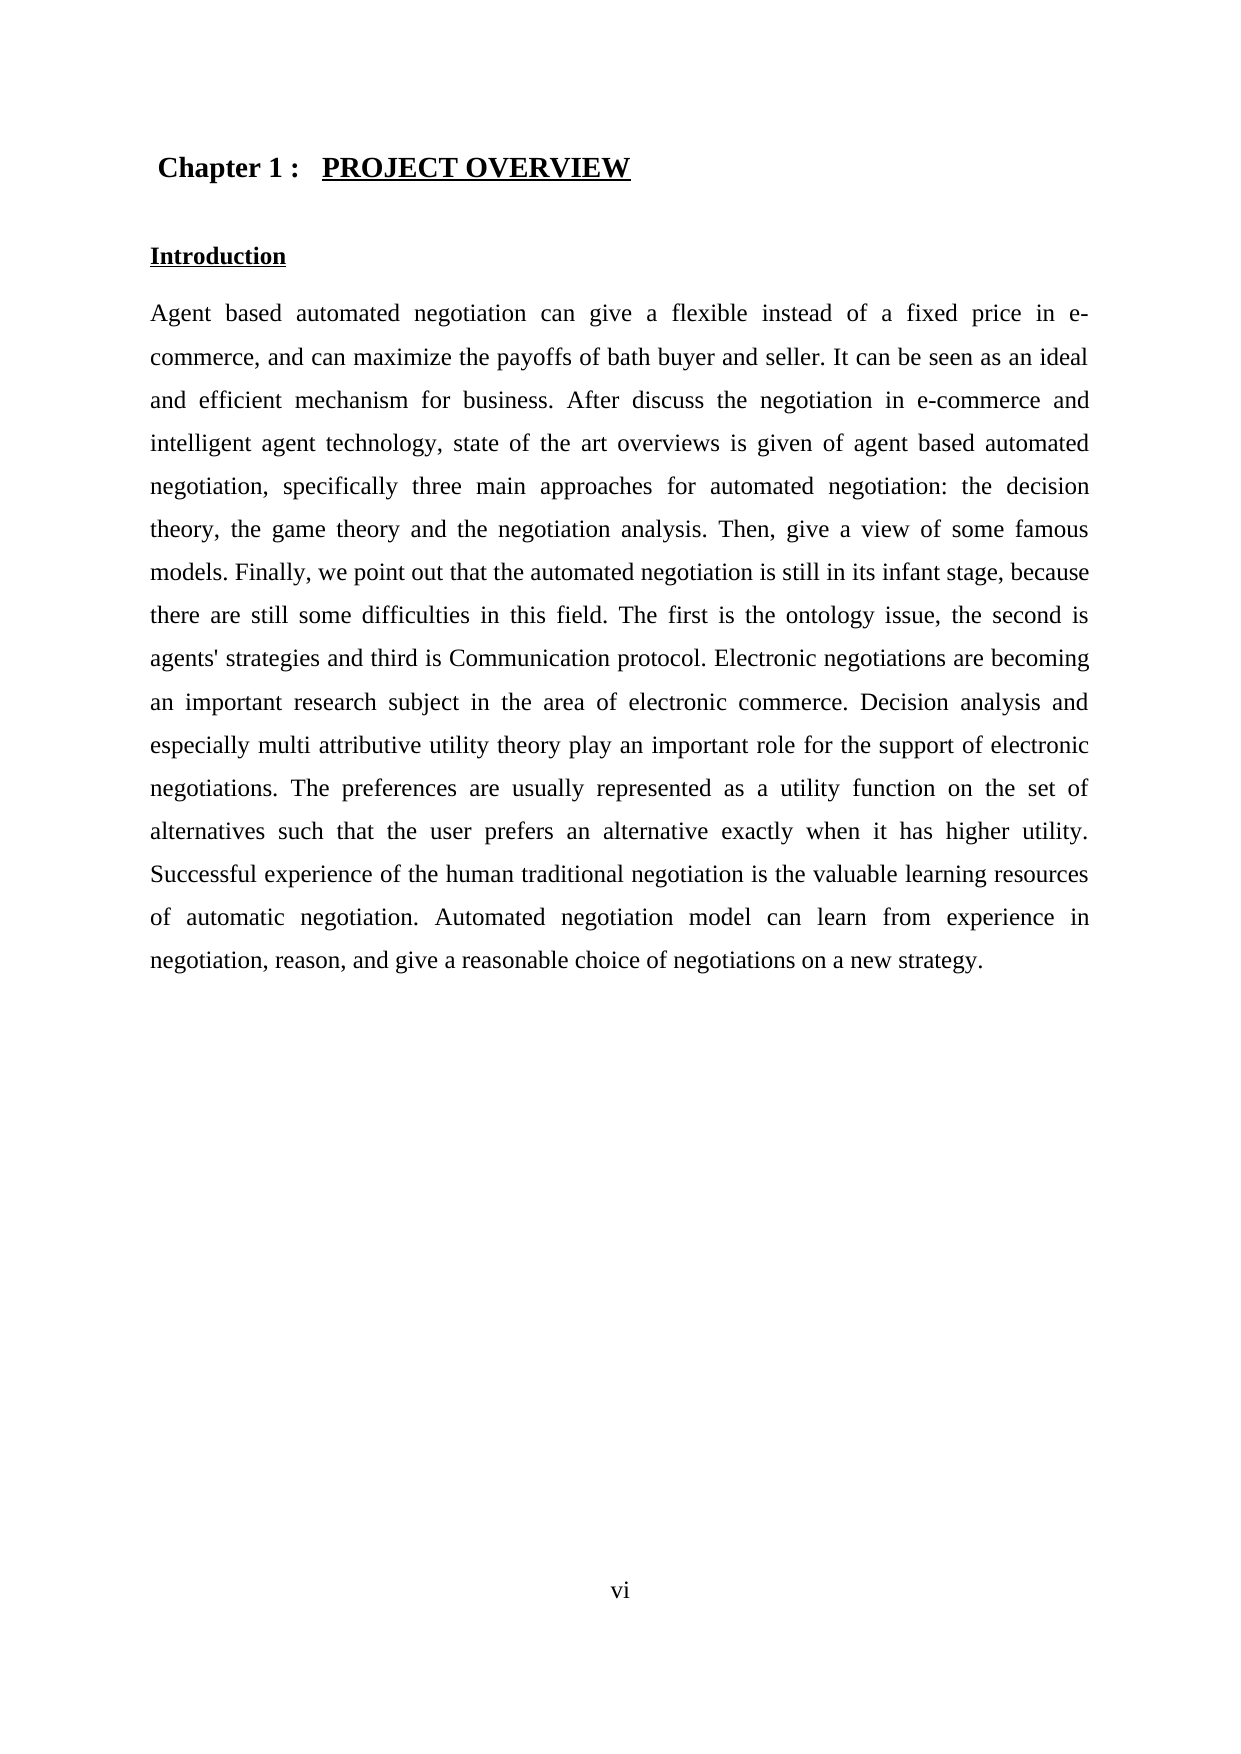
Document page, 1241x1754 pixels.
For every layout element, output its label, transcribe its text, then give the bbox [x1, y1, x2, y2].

text Agent based automated negotiation can give a flexible instead of a fixed price in e-commerce, and can maximize the payoffs of bath buyer and seller. It can be seen as an ideal and efficient mechanism for business. After discuss the negotiation in e-commerce and intelligent agent technology, state of the art overviews is given of agent based automated negotiation, specifically three main approaches for automated negotiation: the decision theory, the game theory and the negotiation analysis. Then, give a view of some famous models. Finally, we point out that the automated negotiation is still in its infant stage, because there are still some difficulties in this field. The first is the ontology issue, the second is agents' strategies and third is Communication protocol. Electronic negotiations are becoming an important research subject in the area of electronic commerce. Decision analysis and especially multi attributive utility theory play an important role for the support of electronic negotiations. The preferences are usually represented as a utility function on the set of alternatives such that the user prefers an alternative exactly when it has higher utility. Successful experience of the human traditional negotiation is the valuable learning resources of automatic negotiation. Automated negotiation model can learn from experience in negotiation, reason, and give a reasonable choice of negotiations on a new strategy. [150, 298, 1090, 974]
text Chapter 1 : PROJECT OVERVIEW [150, 150, 1090, 183]
text Introduction [150, 241, 1090, 270]
